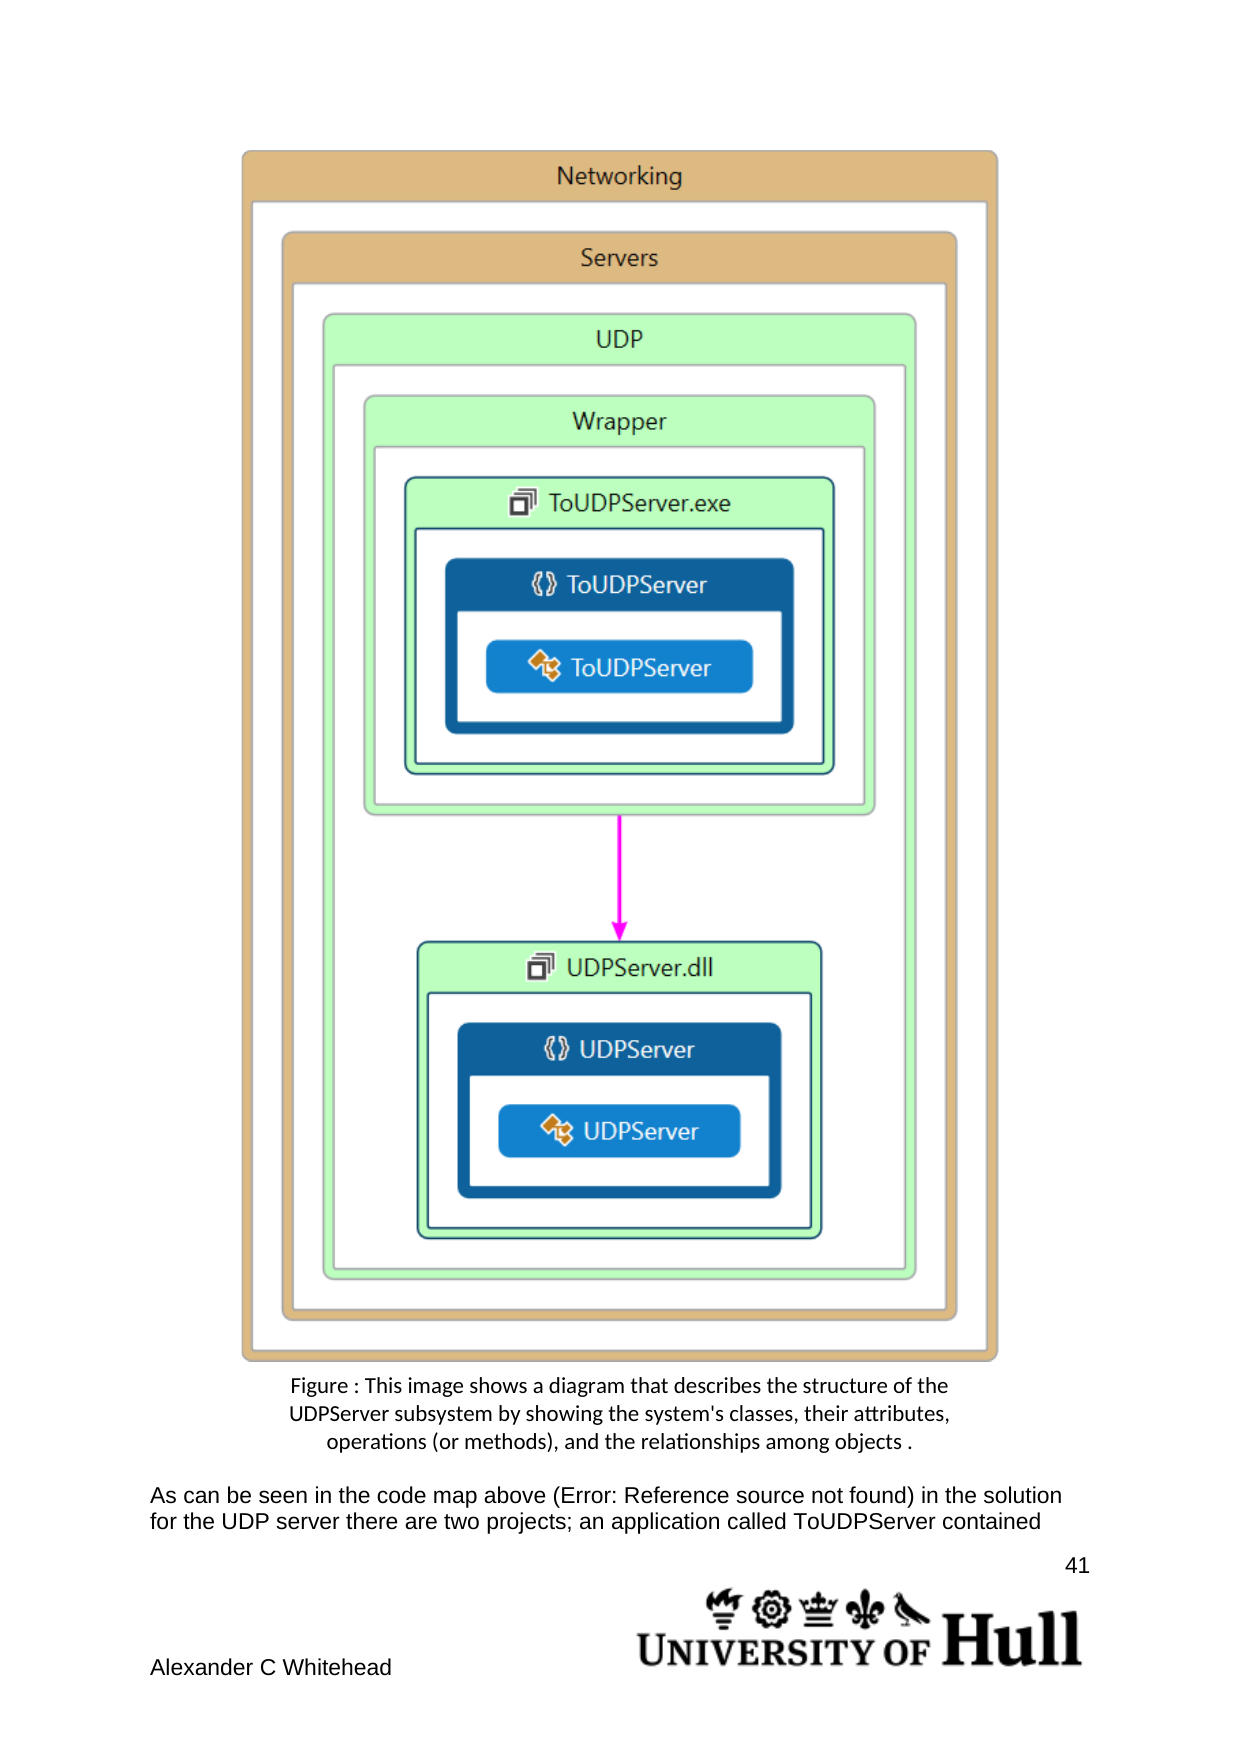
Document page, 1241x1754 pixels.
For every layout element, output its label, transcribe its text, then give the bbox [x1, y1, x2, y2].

text As can be seen in the code map above (Figure 18) in the solution for the UDP server there are two projects; an application called ToUDPServer contained within a folder named Wrapper and a library called UDPServer, both projects are themselves contained within a folder called UDP which itself is contained within a folder named Servers all of which are contained within a folder called Networking. [150, 1482, 1090, 1534]
picture [241, 150, 999, 1362]
picture [630, 1578, 1091, 1676]
